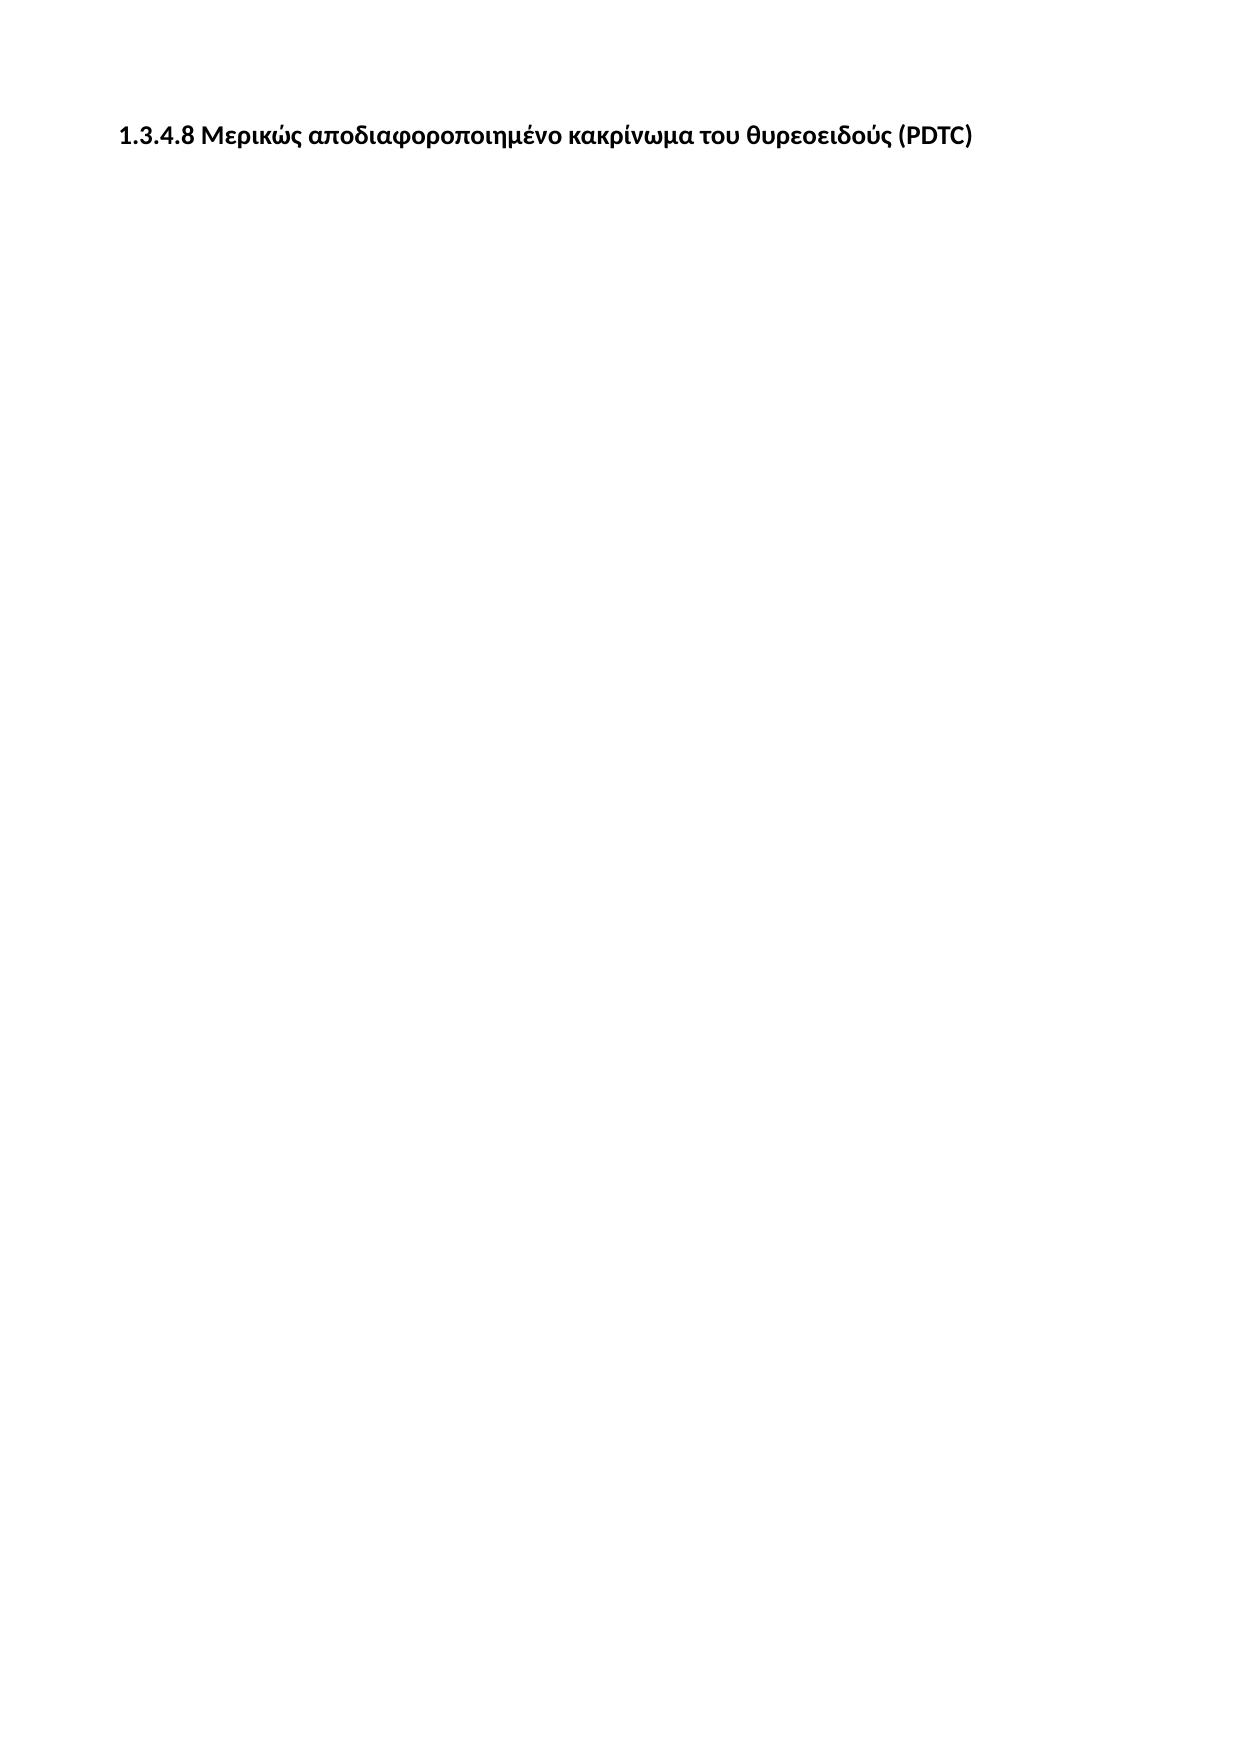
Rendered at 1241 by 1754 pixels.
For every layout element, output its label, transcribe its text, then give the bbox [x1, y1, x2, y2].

text 1.3.4.8 Μερικώς αποδιαφοροποιημένο κακρίνωμα του θυρεοειδούς (PDTC) [118, 118, 1122, 151]
